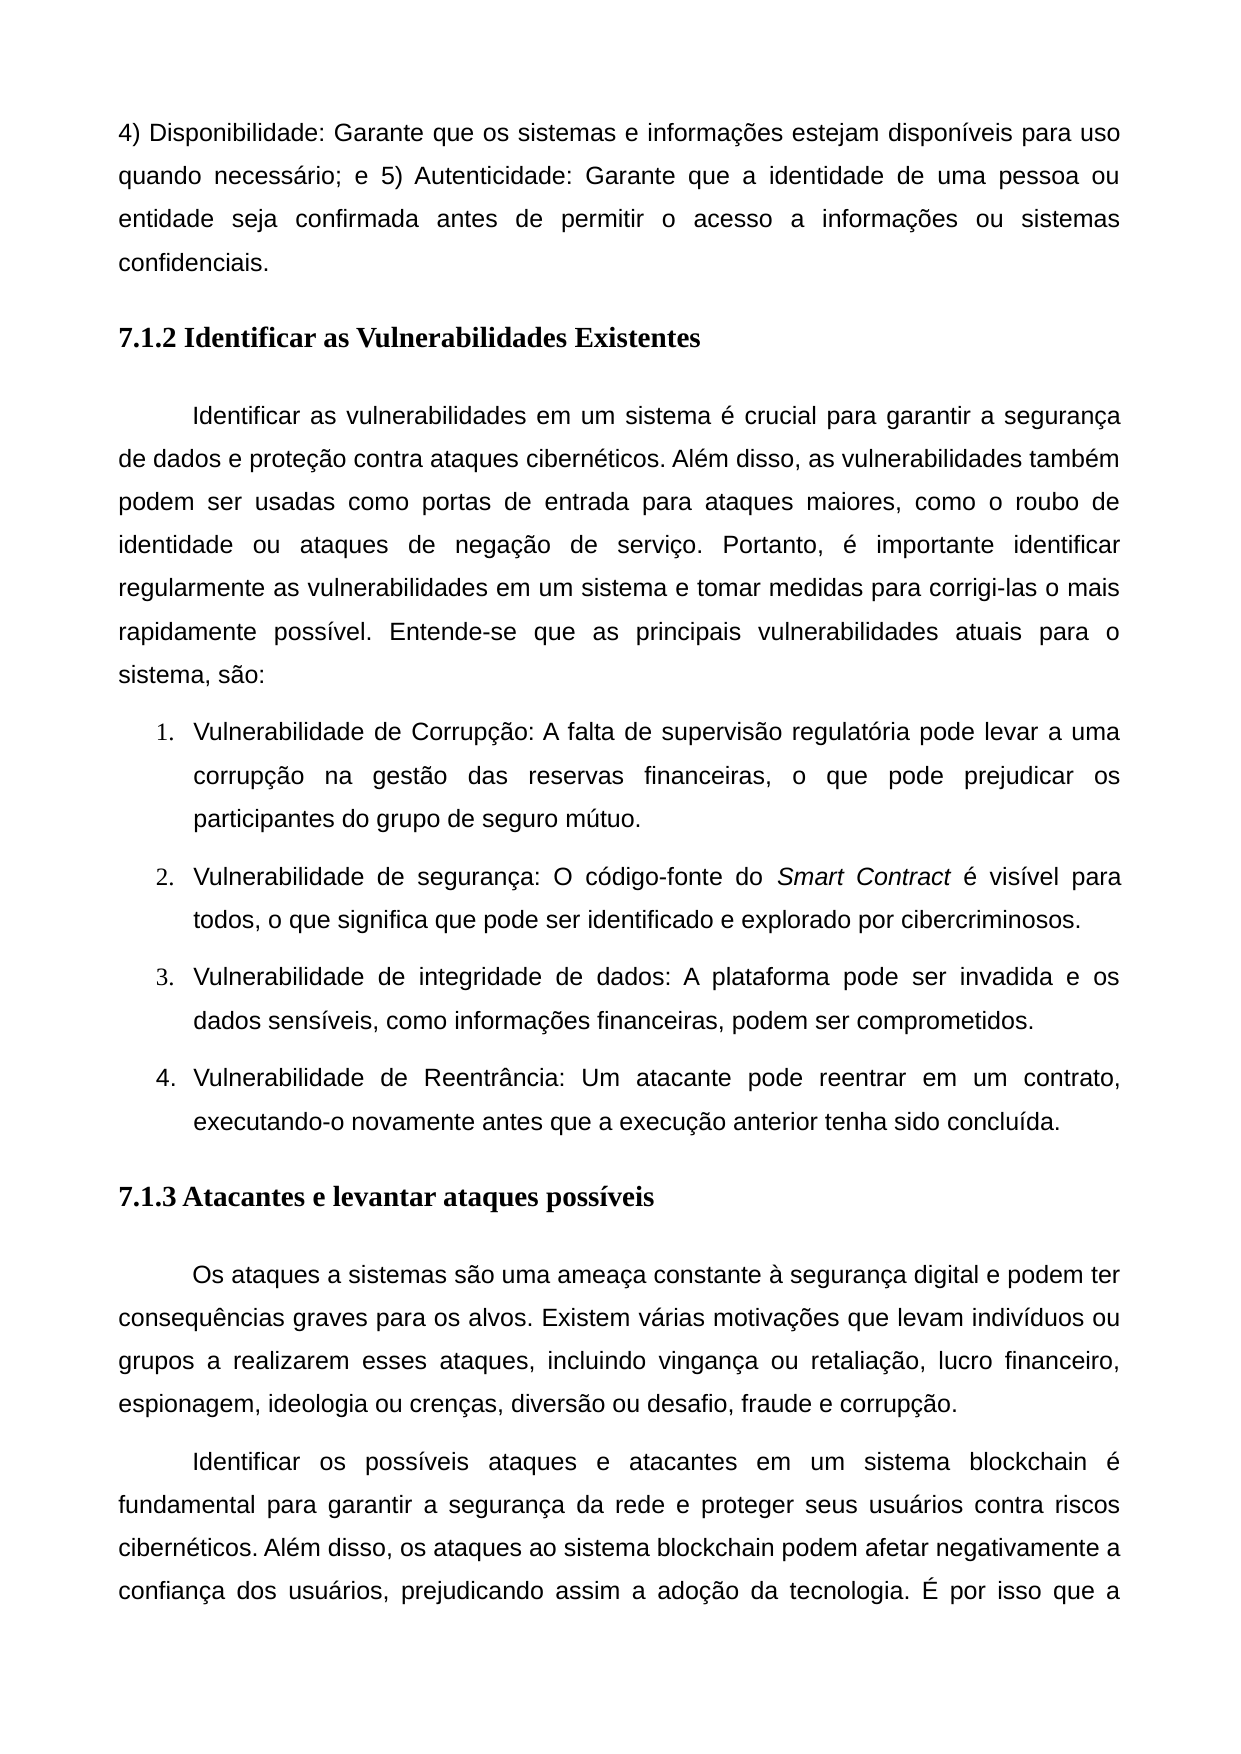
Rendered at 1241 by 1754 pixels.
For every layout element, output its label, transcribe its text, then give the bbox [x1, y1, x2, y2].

list Vulnerabilidade de integridade de dados: A plataforma pode ser invadida e os dados sensíveis, como informações financeiras, podem ser comprometidos. [156, 962, 1122, 1034]
subtitle 7.1.3 Atacantes e levantar ataques possíveis [118, 1179, 1122, 1212]
text Os ataques a sistemas são uma ameaça constante à segurança digital e podem ter consequências graves para os alvos. Existem várias motivações que levam indivíduos ou grupos a realizarem esses ataques, incluindo vingança ou retaliação, lucro financeiro, espionagem, ideologia ou crenças, diversão ou desafio, fraude e corrupção. [118, 1260, 1122, 1418]
list Vulnerabilidade de Corrupção: A falta de supervisão regulatória pode levar a uma corrupção na gestão das reservas financeiras, o que pode prejudicar os participantes do grupo de seguro mútuo. [156, 717, 1122, 832]
text 4) Disponibilidade: Garante que os sistemas e informações estejam disponíveis para uso quando necessário; e 5) Autenticidade: Garante que a identidade de uma pessoa ou entidade seja confirmada antes de permitir o acesso a informações ou sistemas confidenciais. [118, 118, 1122, 276]
text Identificar as vulnerabilidades em um sistema é crucial para garantir a segurança de dados e proteção contra ataques cibernéticos. Além disso, as vulnerabilidades também podem ser usadas como portas de entrada para ataques maiores, como o roubo de identidade ou ataques de negação de serviço. Portanto, é importante identificar regularmente as vulnerabilidades em um sistema e tomar medidas para corrigi-las o mais rapidamente possível. Entende-se que as principais vulnerabilidades atuais para o sistema, são: [118, 401, 1122, 688]
text Identificar os possíveis ataques e atacantes em um sistema blockchain é fundamental para garantir a segurança da rede e proteger seus usuários contra riscos cibernéticos. Além disso, os ataques ao sistema blockchain podem afetar negativamente a confiança dos usuários, prejudicando assim a adoção da tecnologia. É por isso que a [118, 1447, 1122, 1605]
list Vulnerabilidade de segurança: O código-fonte do Smart Contract é visível para todos, o que significa que pode ser identificado e explorado por cibercriminosos. [156, 861, 1122, 933]
subtitle 7.1.2 Identificar as Vulnerabilidades Existentes [118, 320, 1122, 353]
list Vulnerabilidade de Reentrância: Um atacante pode reentrar em um contrato, executando-o novamente antes que a execução anterior tenha sido concluída. [156, 1063, 1122, 1135]
